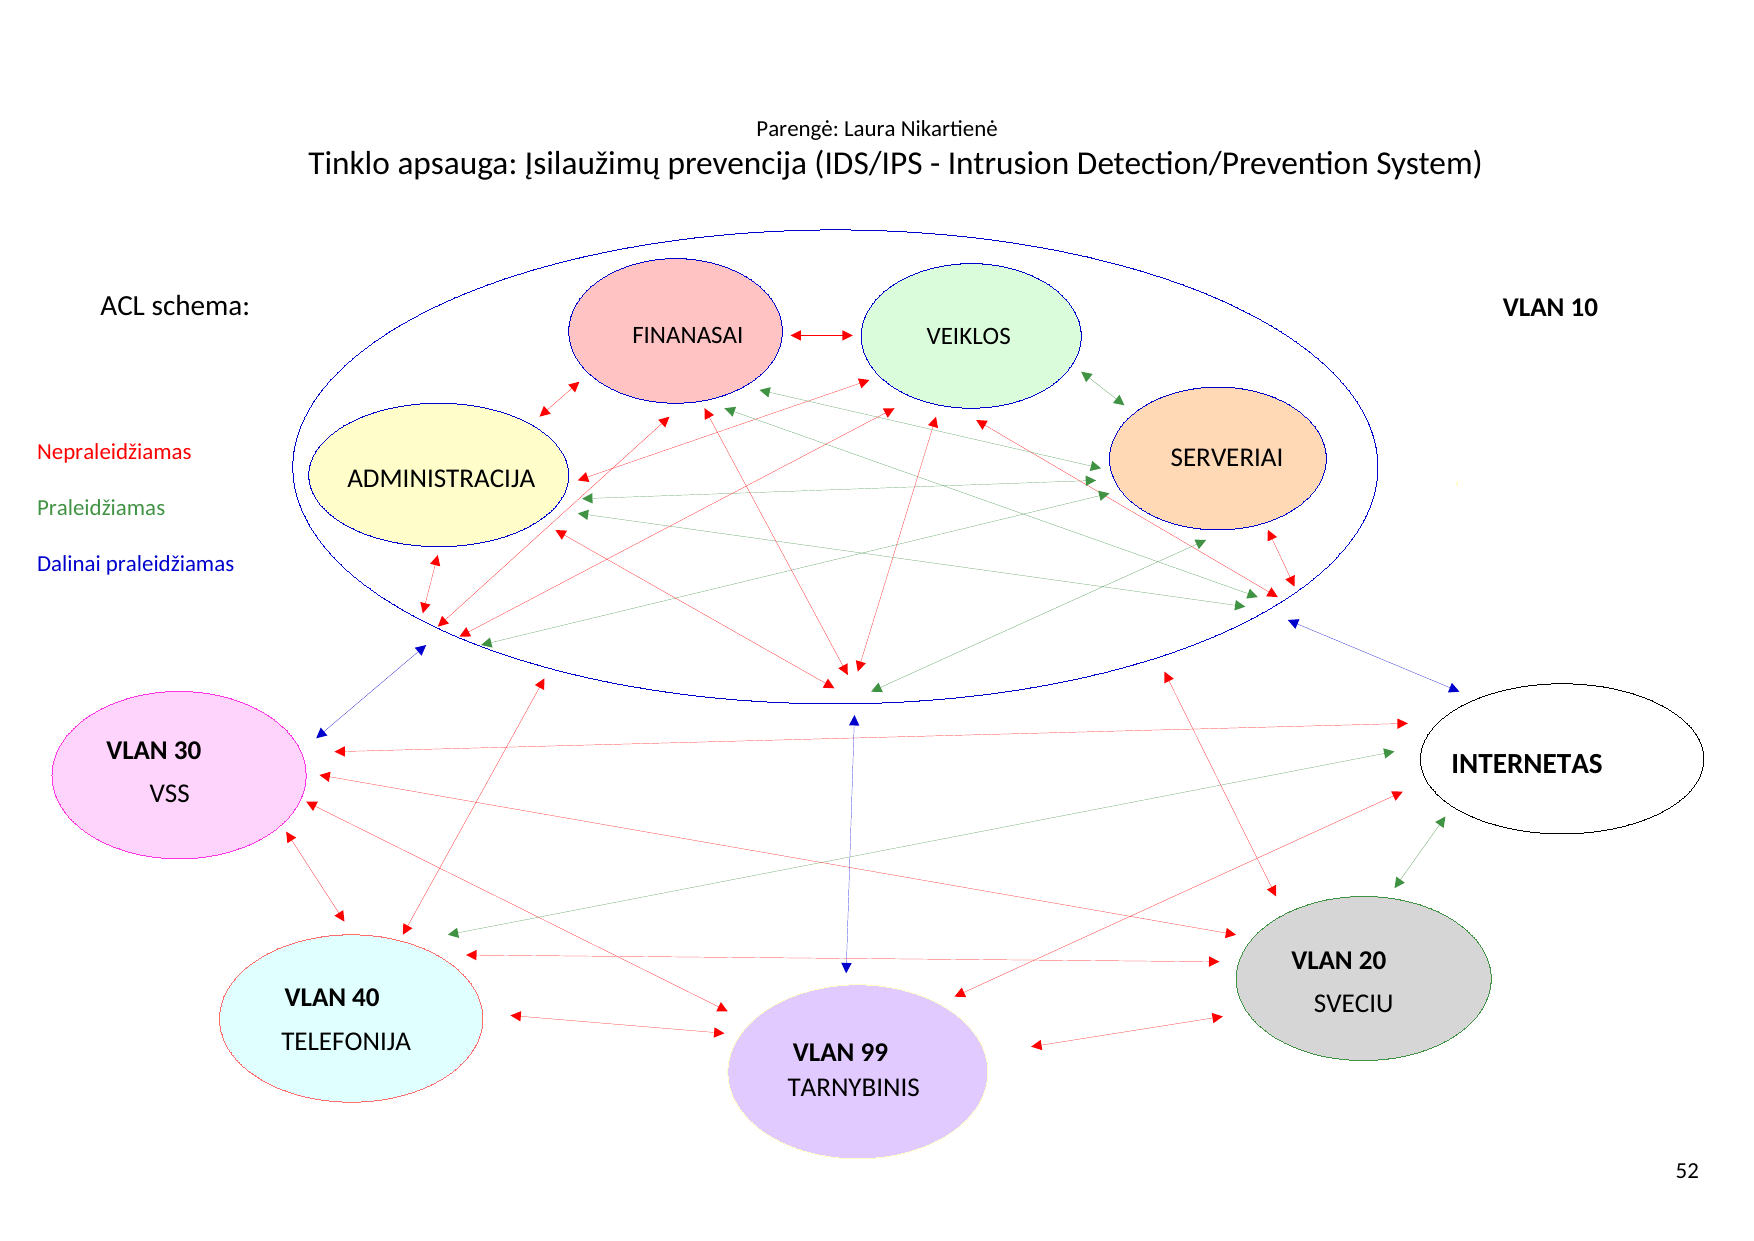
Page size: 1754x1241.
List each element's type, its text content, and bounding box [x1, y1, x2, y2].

list Tinklo apsauga: Įsilaužimų prevencija (IDS/IPS - Intrusion Detection/Prevention System) [93, 142, 1698, 183]
